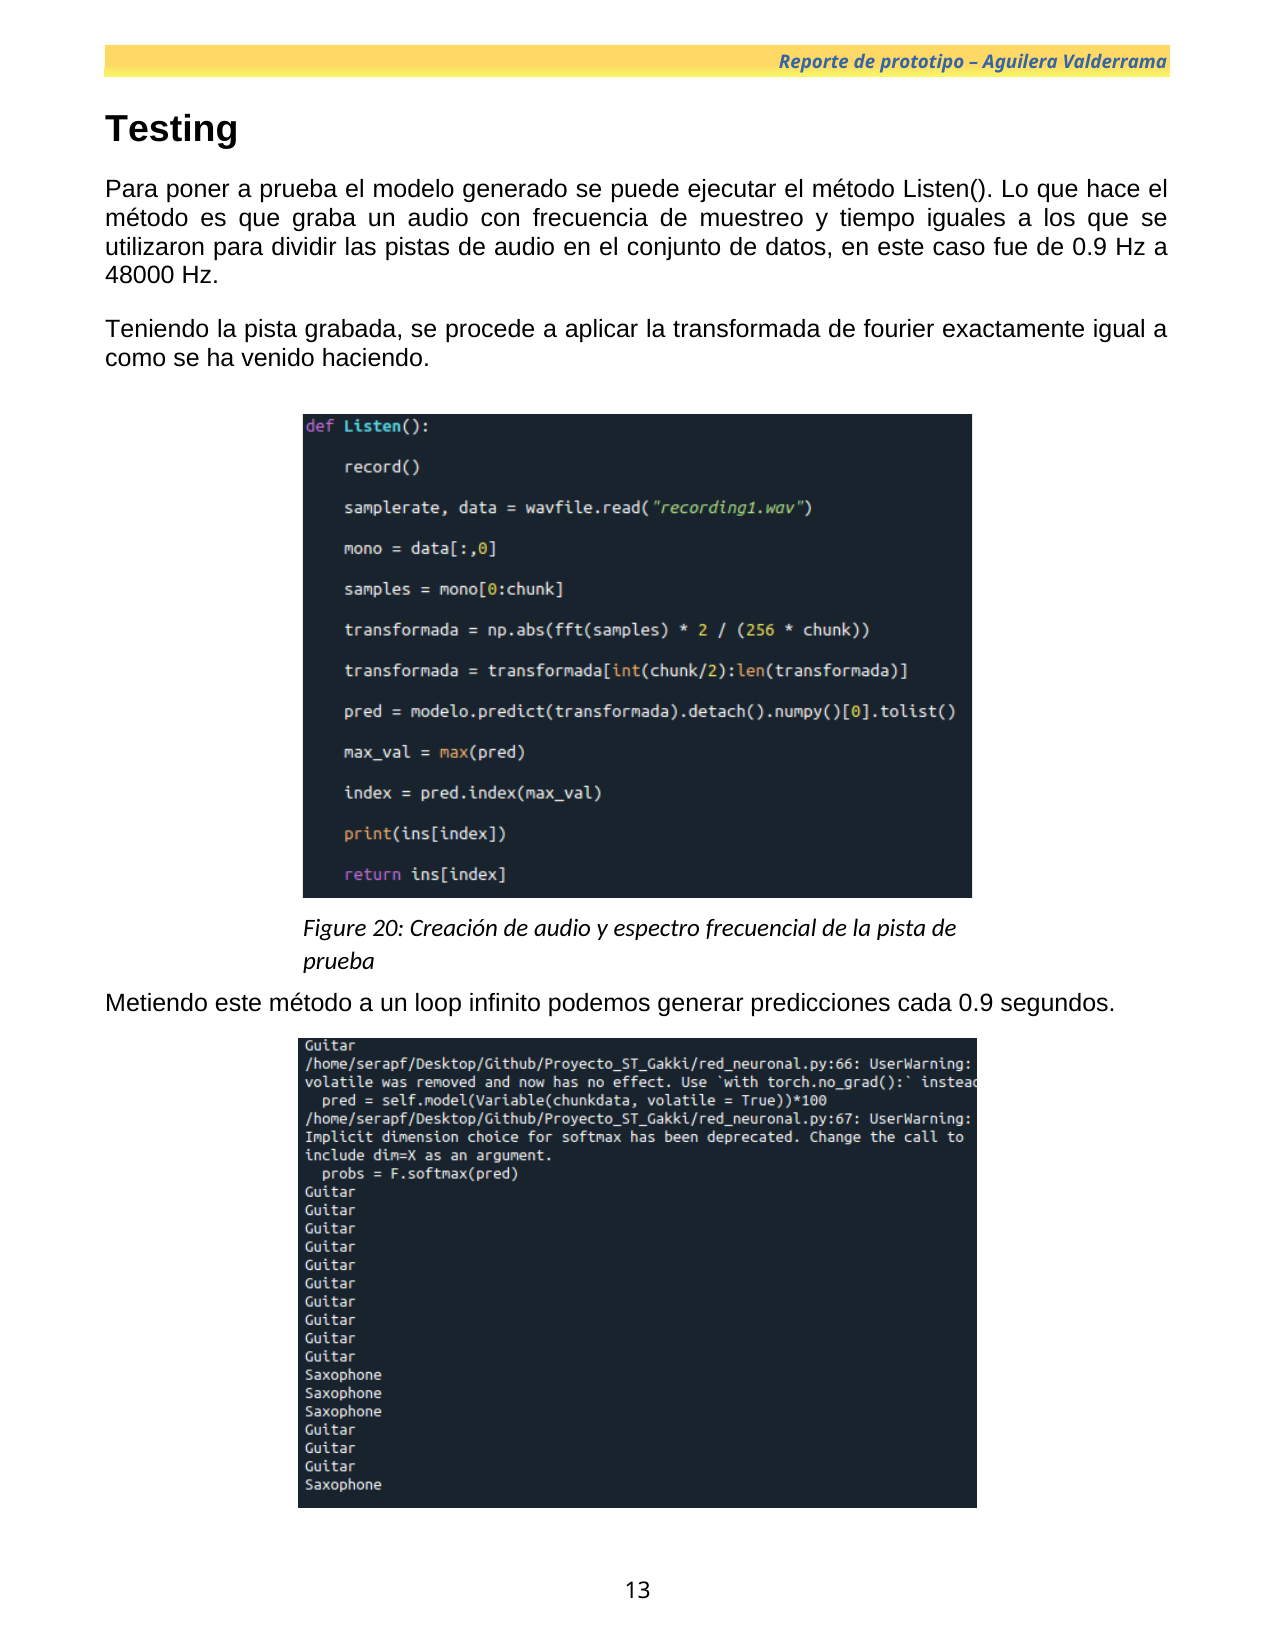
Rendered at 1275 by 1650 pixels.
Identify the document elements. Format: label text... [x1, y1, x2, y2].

text Testing [105, 106, 1170, 149]
text Para poner a prueba el modelo generado se puede ejecutar el método Listen(). Lo que hace el método es que graba un audio con frecuencia de muestreo y tiempo iguales a los que se utilizaron para dividir las pistas de audio en el conjunto de datos, en este caso fue de 0.9 Hz a 48000 Hz. [105, 174, 1170, 289]
text Figure 20: Creación de audio y espectro frecuencial de la pista de prueba [303, 898, 972, 976]
picture [302, 414, 973, 898]
picture [298, 1038, 977, 1508]
text Metiendo este método a un loop infinito podemos generar predicciones cada 0.9 segundos. [105, 988, 1170, 1017]
text Teniendo la pista grabada, se procede a aplicar la transformada de fourier exactamente igual a como se ha venido haciendo. [105, 314, 1170, 372]
